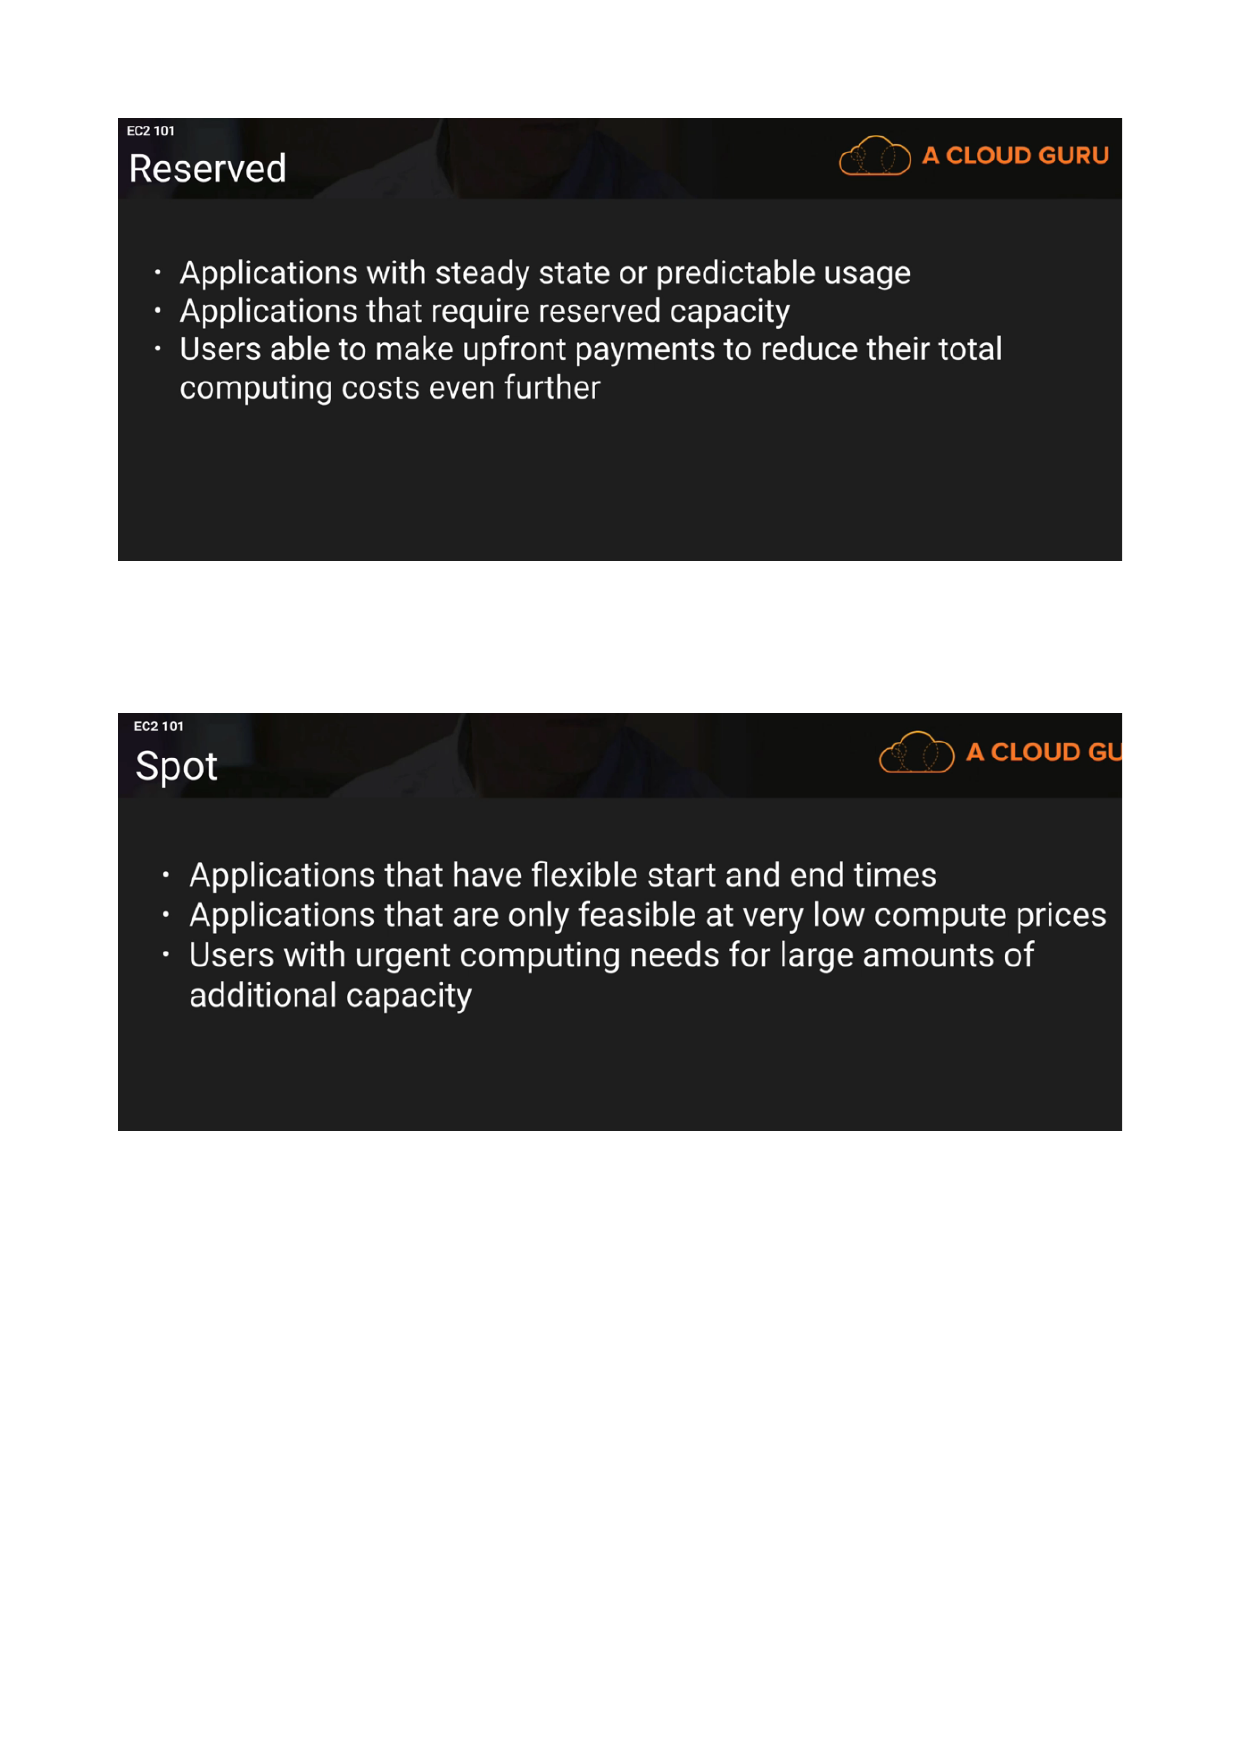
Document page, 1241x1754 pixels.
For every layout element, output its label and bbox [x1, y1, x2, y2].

picture [118, 713, 1123, 1131]
picture [118, 118, 1123, 561]
